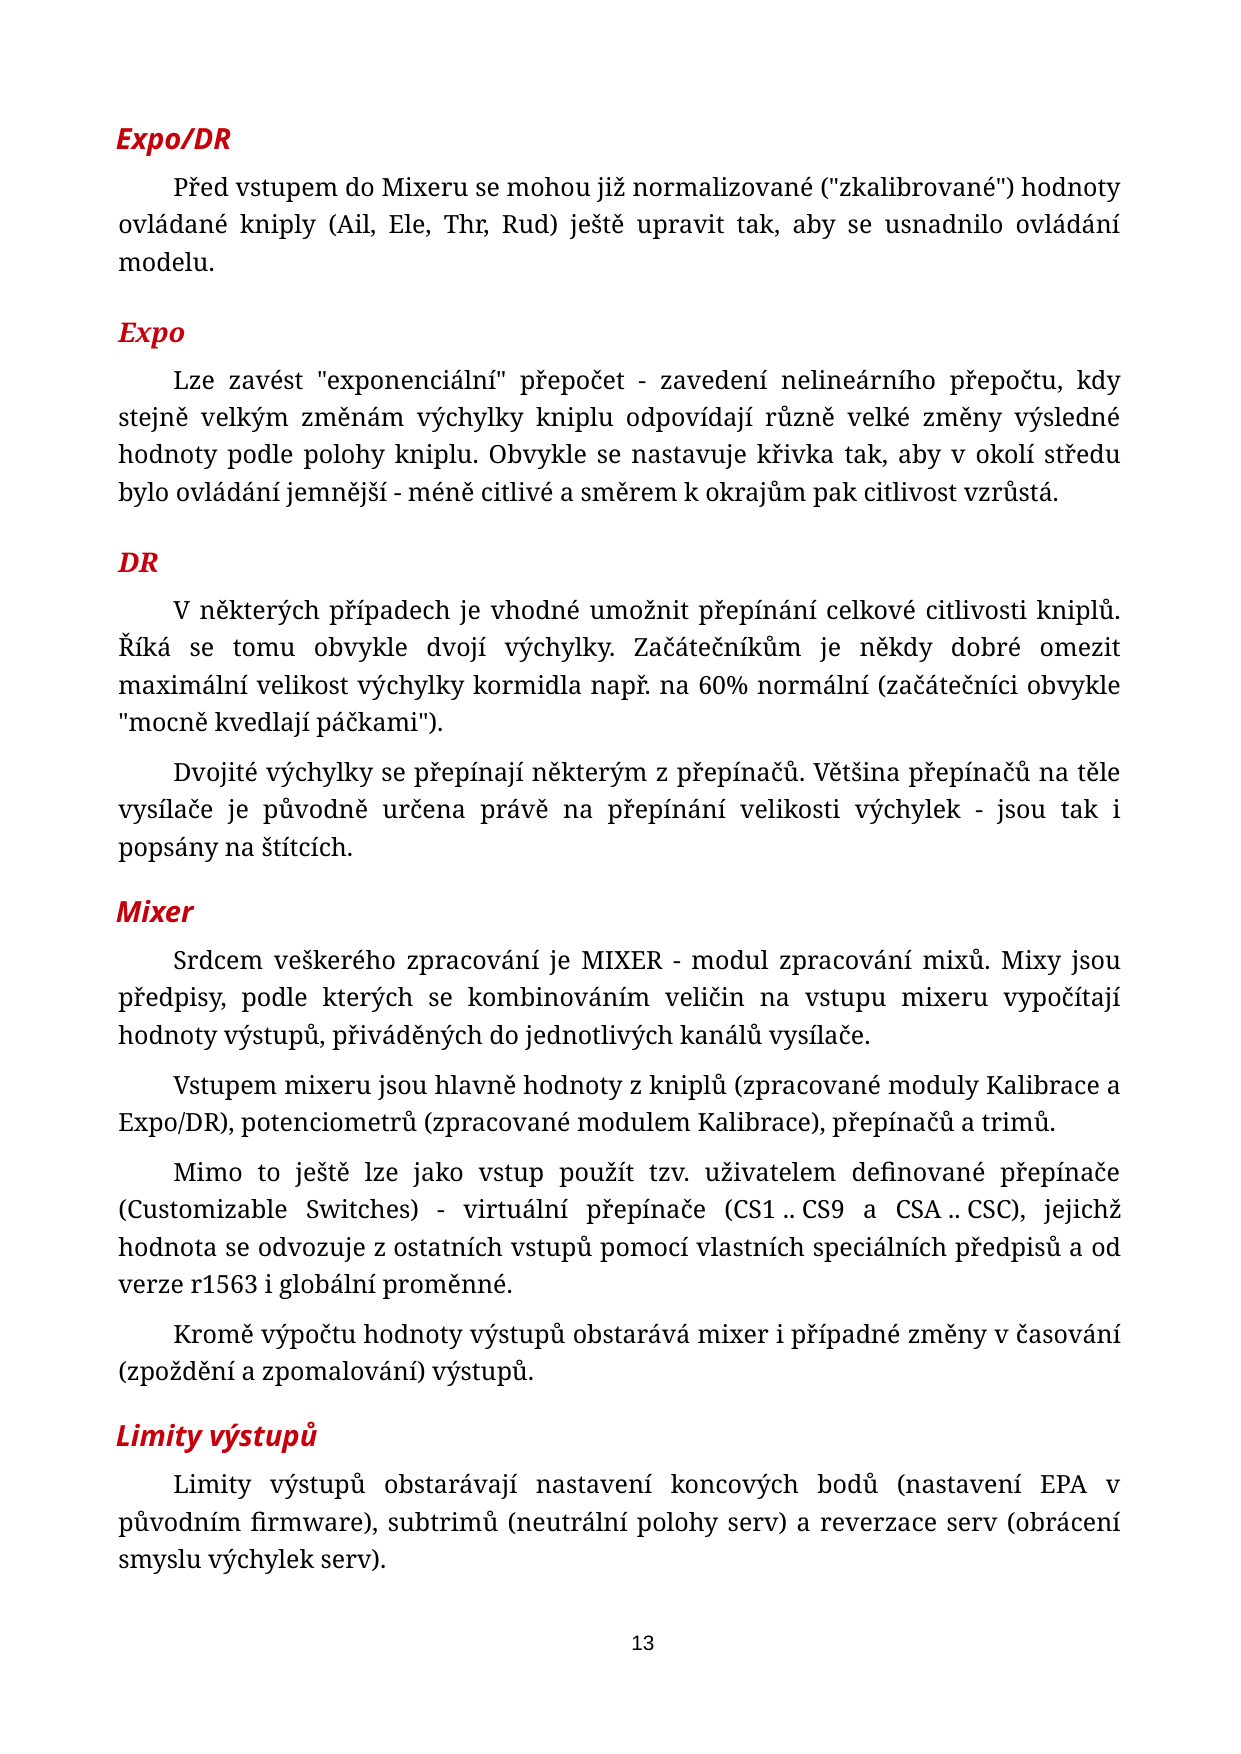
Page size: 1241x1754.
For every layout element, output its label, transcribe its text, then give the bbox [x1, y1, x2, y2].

text Mimo to ještě lze jako vstup použít tzv. uživatelem definované přepínače (Customizable Switches) - virtuální přepínače (CS1 .. CS9 a CSA .. CSC), jejichž hodnota se odvozuje z ostatních vstupů pomocí vlastních speciálních předpisů a od verze r1563 i globální proměnné. [118, 1154, 1122, 1301]
text Srdcem veškerého zpracování je MIXER - modul zpracování mixů. Mixy jsou předpisy, podle kterých se kombinováním veličin na vstupu mixeru vypočítají hodnoty výstupů, při­váděných do jednotlivých kanálů vysílače. [118, 943, 1122, 1051]
text Kromě výpočtu hodnoty výstupů obstarává mixer i případné změny v časování (zpoždění a zpomalování) výstupů. [118, 1317, 1122, 1388]
subtitle DR [118, 543, 1122, 580]
text Dvojité výchylky se přepínají některým z přepínačů. Většina přepínačů na těle vysílače je původně určena právě na přepínání velikosti výchylek - jsou tak i popsány na štítcích. [118, 755, 1122, 863]
subtitle Expo [118, 313, 1122, 350]
text Lze zavést "exponenciální" přepočet - zavedení nelineárního přepočtu, kdy stejně velkým změnám výchylky kniplu odpovídají různě velké změny výsledné hodnoty podle polohy kniplu. Obvykle se nastavuje křivka tak, aby v okolí středu bylo ovládání jemnější - méně citlivé a směrem k okrajům pak citlivost vzrůstá. [118, 362, 1122, 509]
text Před vstupem do Mixeru se mohou již normalizované ("zkalibrované") hodnoty ovlá­dané kniply (Ail, Ele, Thr, Rud) ještě upravit tak, aby se usnadnilo ovládání modelu. [118, 169, 1122, 278]
text Limity výstupů obstarávají nastavení koncových bodů (nastavení EPA v původním firm­ware), subtrimů (neutrální polohy serv) a reverzace serv (obrácení smyslu výchylek serv). [118, 1467, 1122, 1576]
subtitle Limity výstupů [116, 1416, 1122, 1455]
text V některých případech je vhodné umožnit přepínání celkové citlivosti kniplů. Říká se tomu obvykle dvojí výchylky. Začátečníkům je někdy dobré omezit maximální velikost vý­chylky kormidla např. na 60% normální (začátečníci obvykle "mocně kvedlají páčkami"). [118, 593, 1122, 739]
subtitle Expo/DR [116, 118, 1122, 158]
text Vstupem mixeru jsou hlavně hodnoty z kniplů (zpracované moduly Kalibrace a Expo/DR), potenciometrů (zpracované modulem Kalibrace), přepínačů a trimů. [118, 1067, 1122, 1139]
subtitle Mixer [116, 891, 1122, 931]
